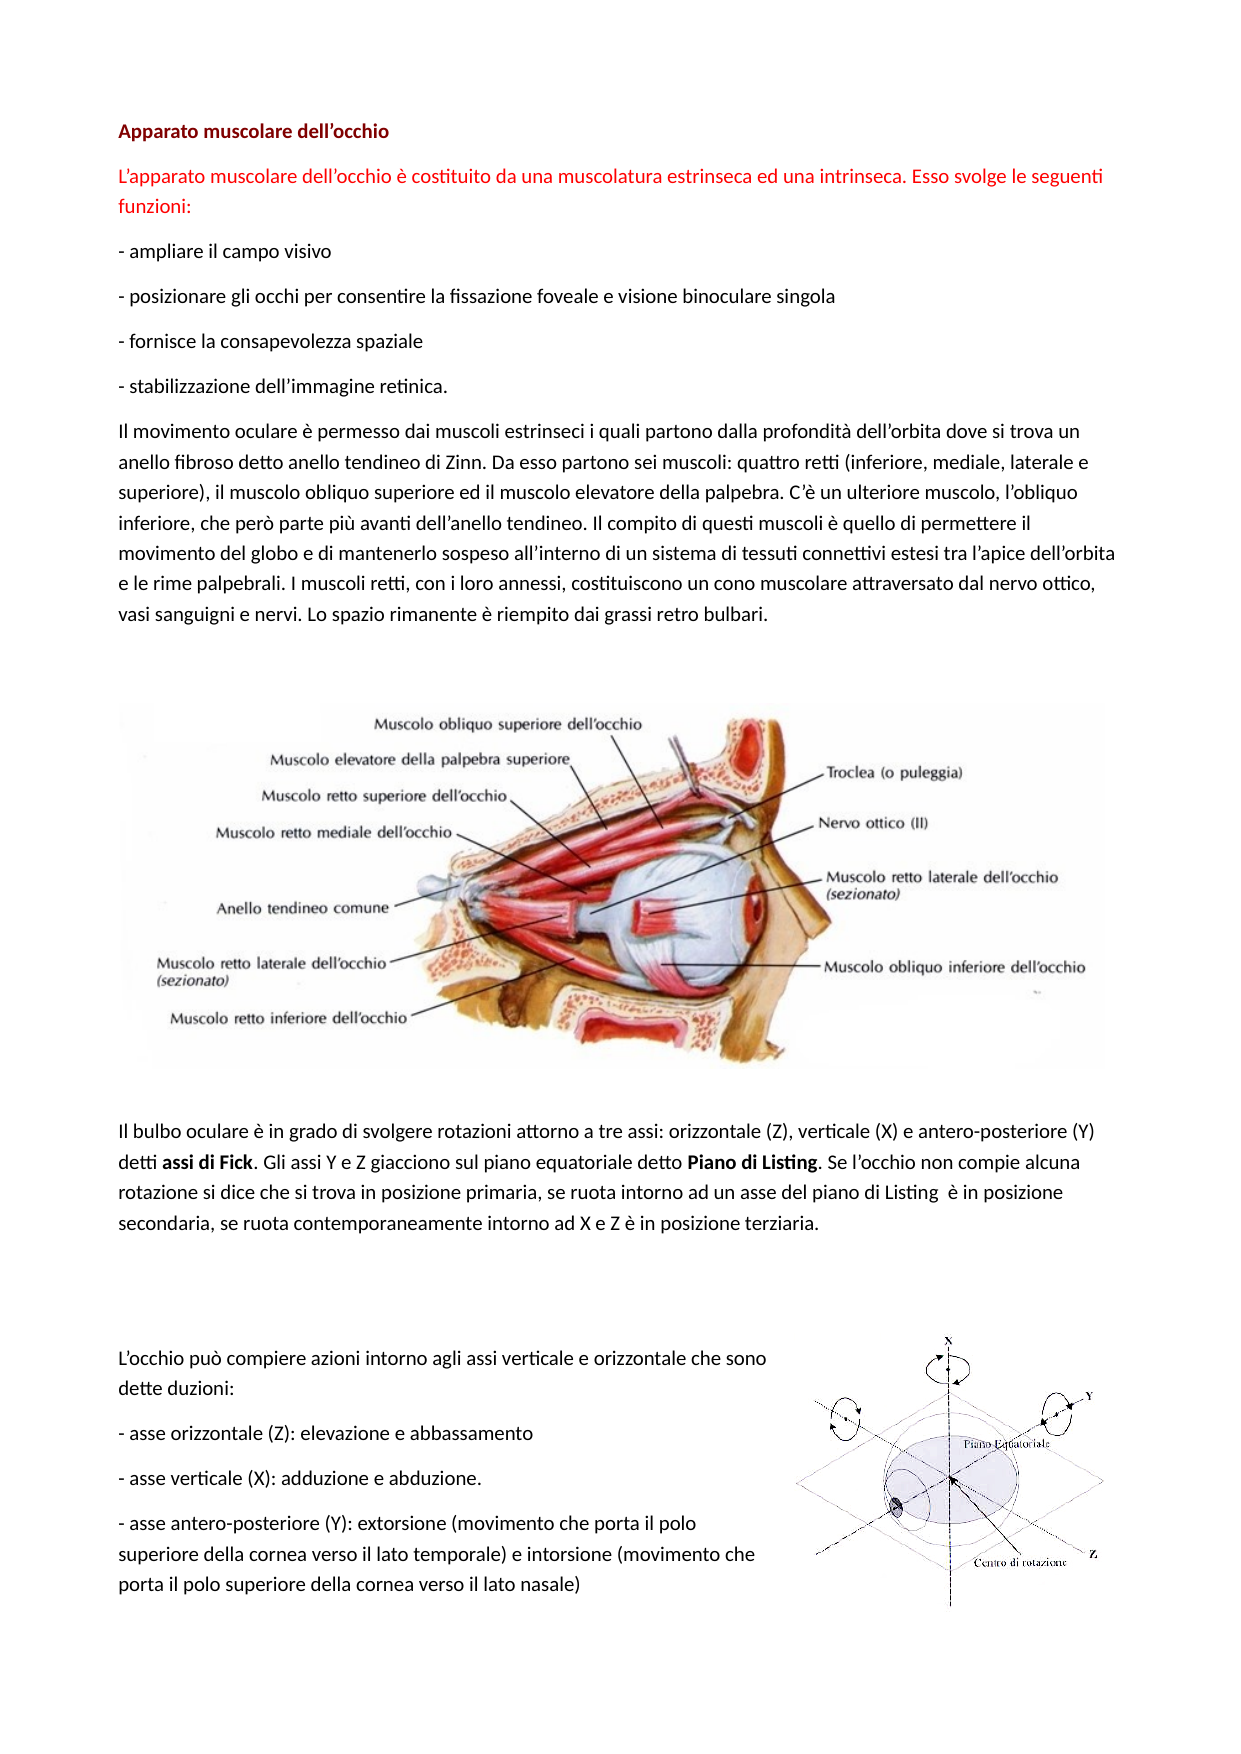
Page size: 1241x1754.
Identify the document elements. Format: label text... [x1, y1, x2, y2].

picture [779, 1333, 1115, 1612]
text L’occhio può compiere azioni intorno agli assi verticale e orizzontale che sono dette duzioni: [118, 1345, 779, 1401]
text - asse verticale (X): adduzione e abduzione. [118, 1465, 779, 1491]
text - asse antero-posteriore (Y): extorsione (movimento che porta il polo superiore della cornea verso il lato temporale) e intorsione (movimento che porta il polo superiore della cornea verso il lato nasale) [118, 1510, 779, 1597]
text - ampliare il campo visivo [118, 238, 1122, 264]
picture [118, 703, 1105, 1069]
text L’apparato muscolare dell’occhio è costituito da una muscolatura estrinseca ed una intrinseca. Esso svolge le seguenti funzioni: [118, 163, 1122, 219]
text Il movimento oculare è permesso dai muscoli estrinseci i quali partono dalla profondità dell’orbita dove si trova un anello fibroso detto anello tendineo di Zinn. Da esso partono sei muscoli: quattro retti (inferiore, mediale, laterale e superiore), il muscolo obliquo superiore ed il muscolo elevatore della palpebra. C’è un ulteriore muscolo, l’obliquo inferiore, che però parte più avanti dell’anello tendineo. Il compito di questi muscoli è quello di permettere il movimento del globo e di mantenerlo sospeso all’interno di un sistema di tessuti connettivi estesi tra l’apice dell’orbita e le rime palpebrali. I muscoli retti, con i loro annessi, costituiscono un cono muscolare attraversato dal nervo ottico, vasi sanguigni e nervi. Lo spazio rimanente è riempito dai grassi retro bulbari. [118, 418, 1122, 626]
text - posizionare gli occhi per consentire la fissazione foveale e visione binoculare singola [118, 283, 1122, 309]
text Il bulbo oculare è in grado di svolgere rotazioni attorno a tre assi: orizzontale (Z), verticale (X) e antero-posteriore (Y) detti assi di Fick. Gli assi Y e Z giacciono sul piano equatoriale detto Piano di Listing. Se l’occhio non compie alcuna rotazione si dice che si trova in posizione primaria, se ruota intorno ad un asse del piano di Listing è in posizione secondaria, se ruota contemporaneamente intorno ad X e Z è in posizione terziaria. [118, 1119, 1122, 1235]
text - asse orizzontale (Z): elevazione e abbassamento [118, 1420, 779, 1446]
text - fornisce la consapevolezza spaziale [118, 328, 1122, 354]
text - stabilizzazione dell’immagine retinica. [118, 373, 1122, 399]
text Apparato muscolare dell’occhio [118, 118, 1122, 143]
